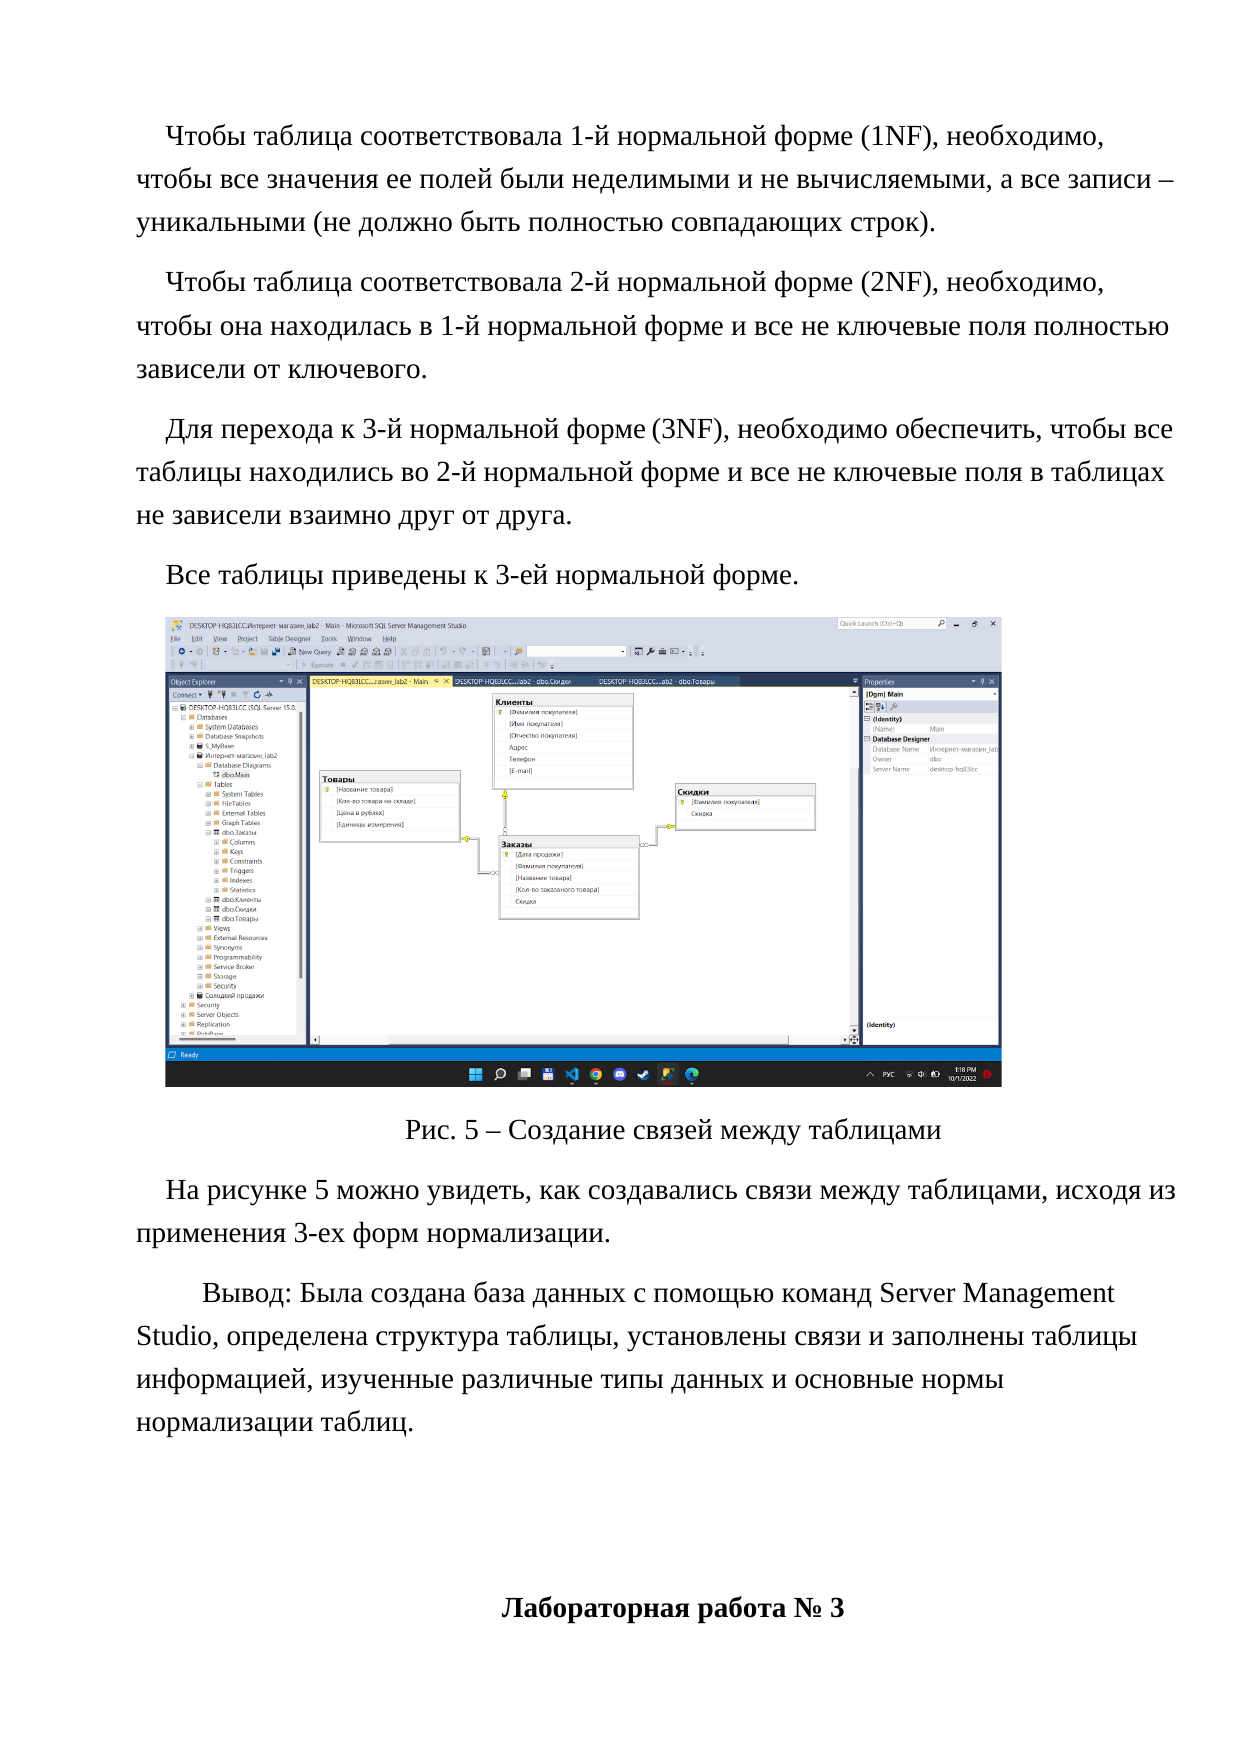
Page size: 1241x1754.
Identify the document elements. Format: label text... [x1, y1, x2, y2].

text Рис. 5 – Создание связей между таблицами [136, 1112, 1181, 1145]
text Чтобы таблица соответствовала 2-й нормальной форме (2NF), необходимо, чтобы она находилась в 1-й нормальной форме и все не ключевые поля полностью зависели от ключевого. [136, 264, 1181, 384]
picture [165, 617, 1002, 1087]
text Лабораторная работа № 3 [136, 1590, 1181, 1624]
text Для перехода к 3-й нормальной форме (3NF), необходимо обеспечить, чтобы все таблицы находились во 2-й нормальной форме и все не ключевые поля в таблицах не зависели взаимно друг от друга. [136, 411, 1181, 531]
text На рисунке 5 можно увидеть, как создавались связи между таблицами, исходя из применения 3-ех форм нормализации. [136, 1172, 1181, 1248]
text Все таблицы приведены к 3-ей нормальной форме. [136, 557, 1181, 591]
text Вывод: Была создана база данных с помощью команд Server Management Studio, определена структура таблицы, установлены связи и заполнены таблицы информацией, изученные различные типы данных и основные нормы нормализации таблиц. [136, 1275, 1181, 1438]
text Чтобы таблица соответствовала 1-й нормальной форме (1NF), необходимо, чтобы все значения ее полей были неделимыми и не вычисляемыми, а все записи – уникальными (не должно быть полностью совпадающих строк). [136, 118, 1181, 238]
